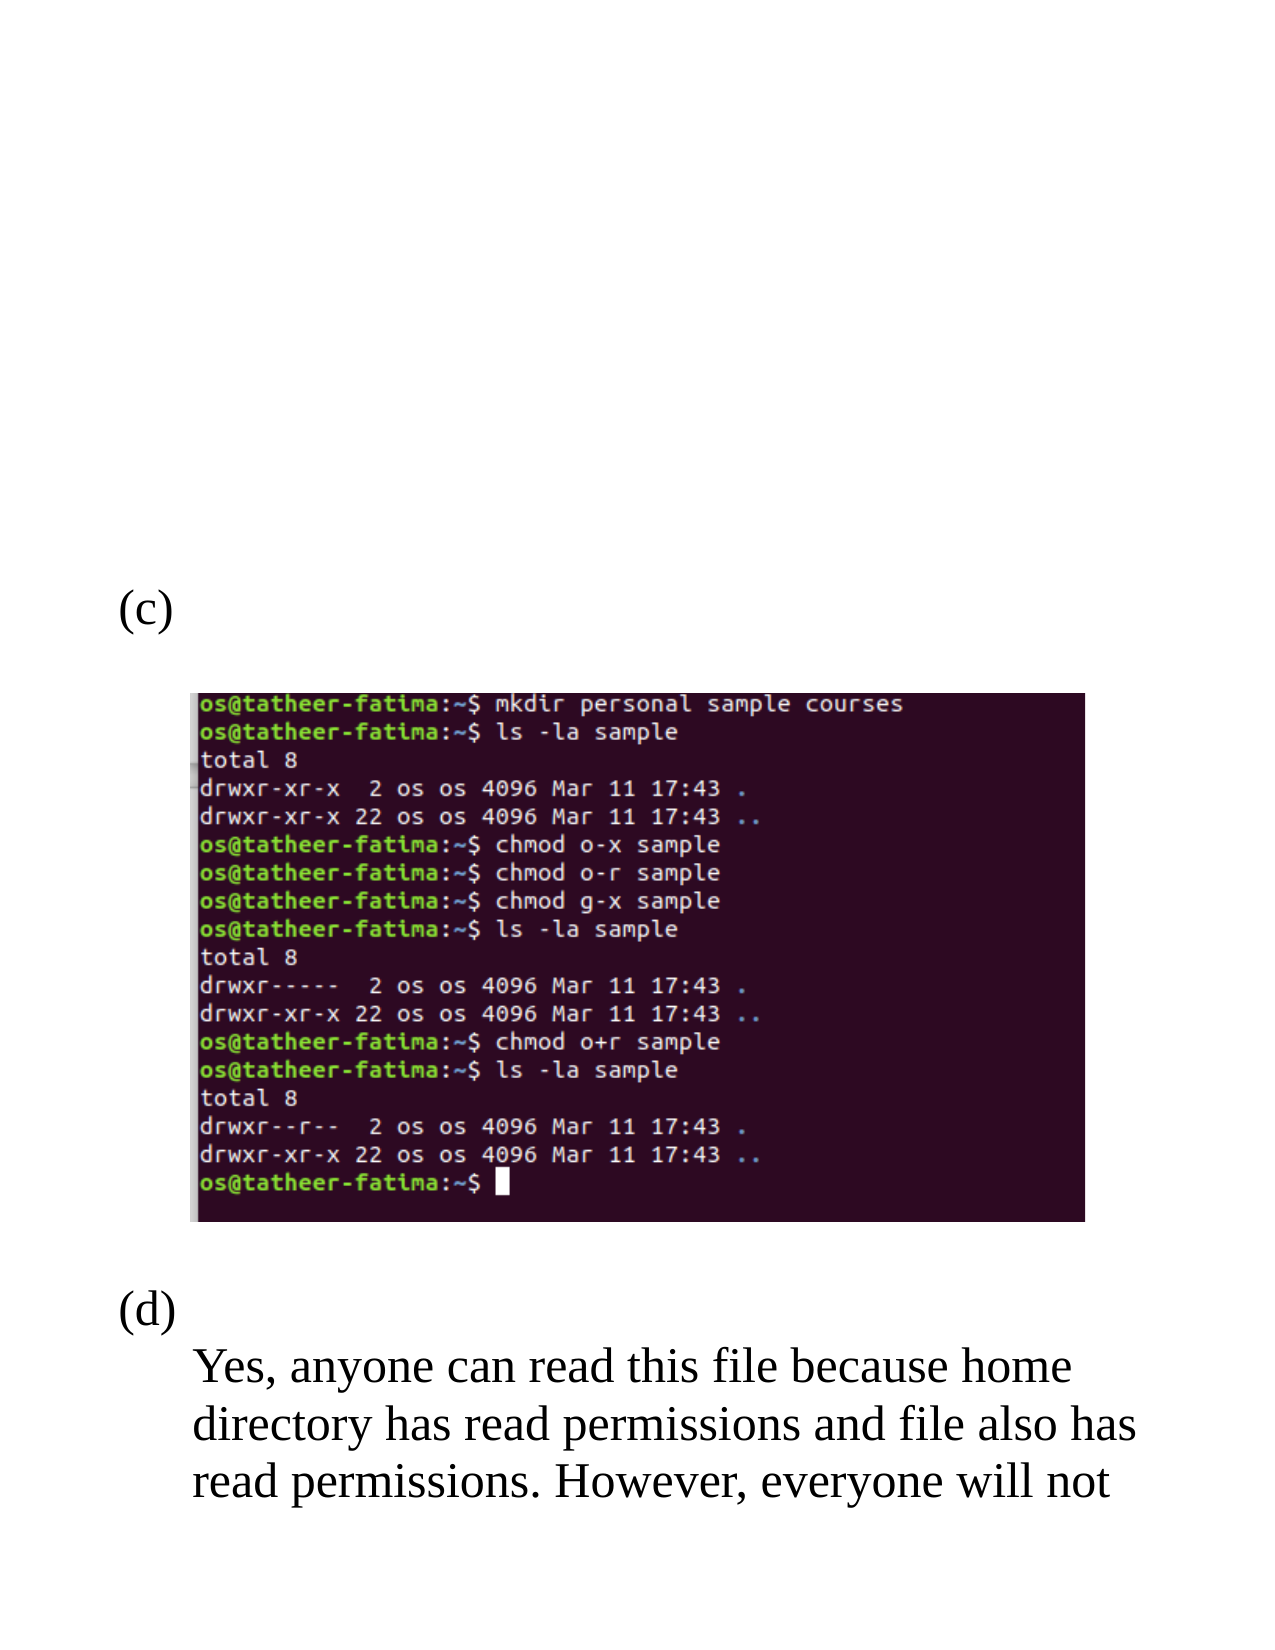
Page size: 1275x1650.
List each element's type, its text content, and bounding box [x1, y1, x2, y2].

picture [190, 693, 1086, 1222]
text Yes, anyone can read this file because home directory has read permissions and file also has read permissions. However, everyone will not [118, 1336, 1157, 1509]
text (d) [118, 1279, 1157, 1336]
text (c) [118, 578, 1157, 636]
